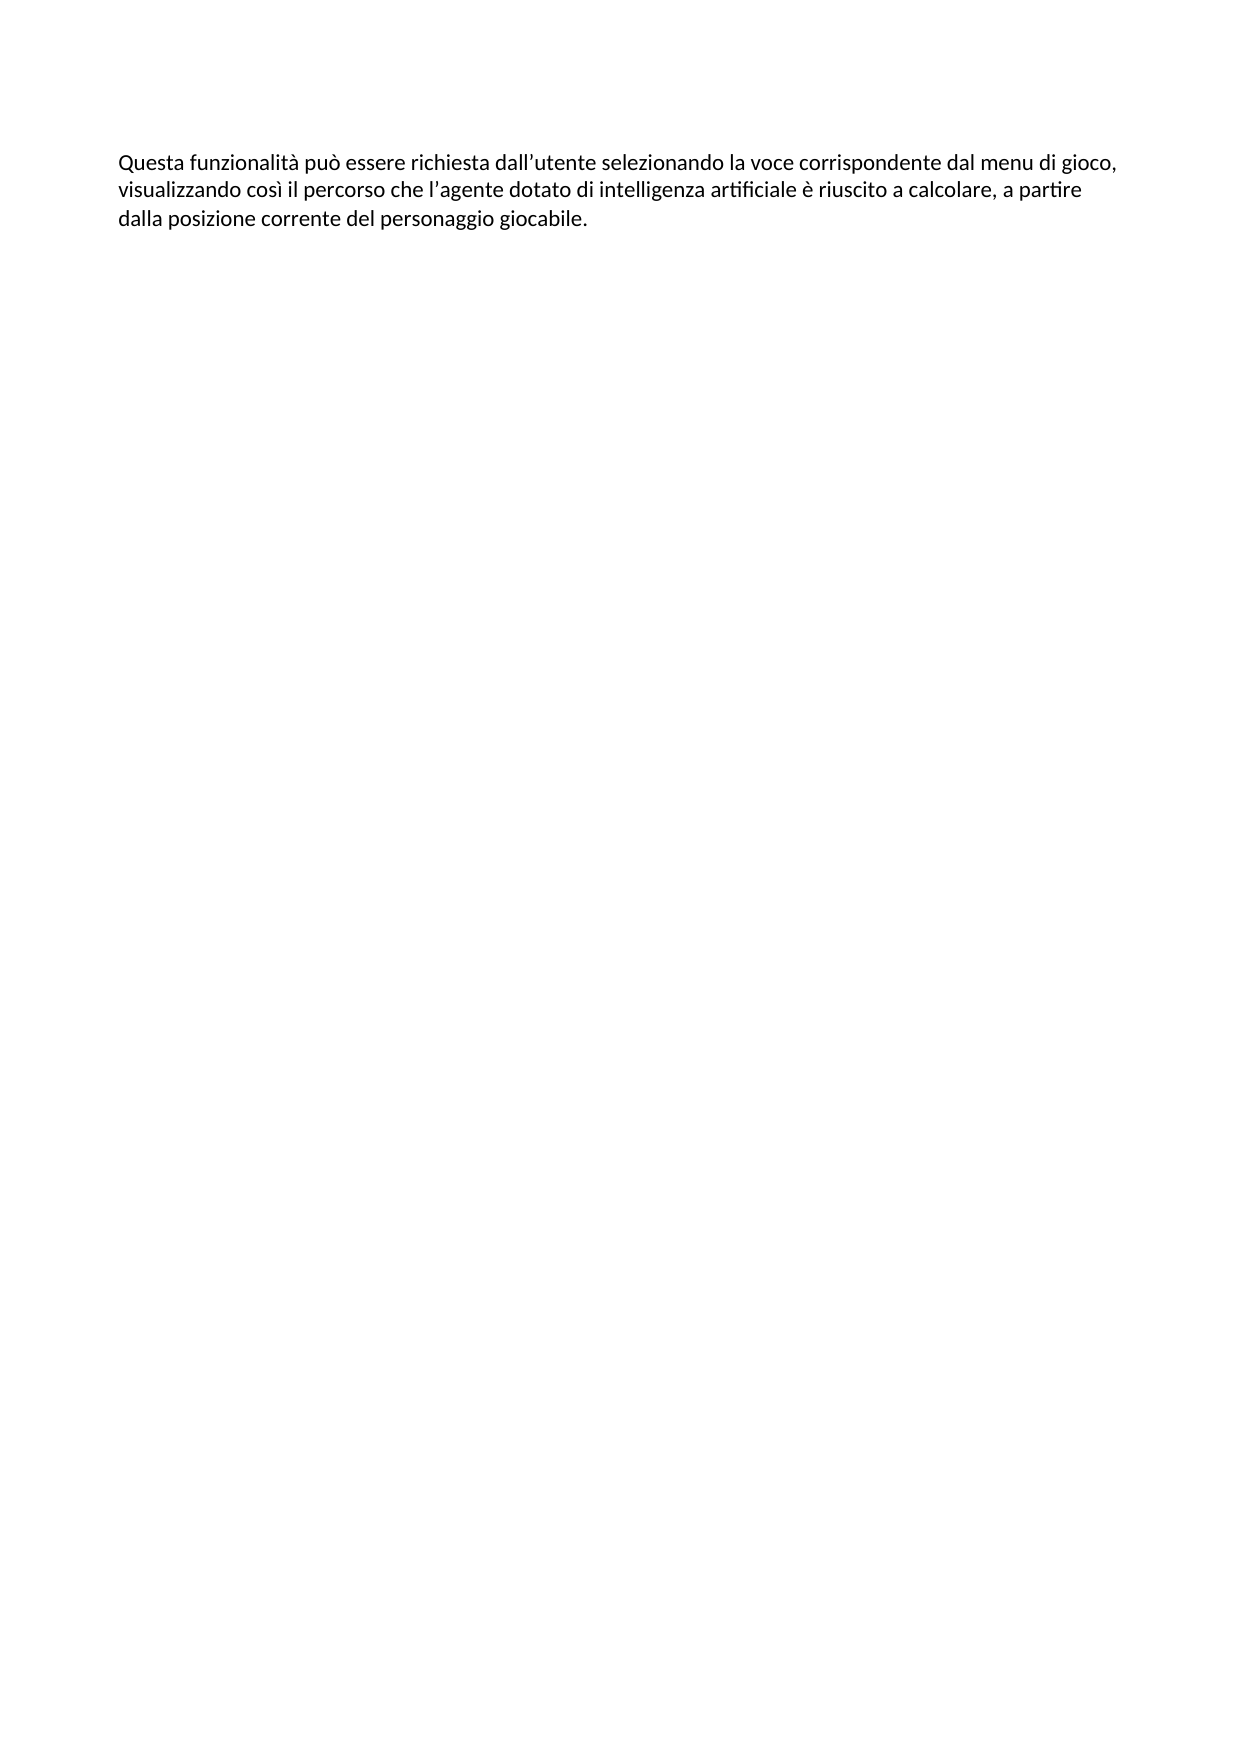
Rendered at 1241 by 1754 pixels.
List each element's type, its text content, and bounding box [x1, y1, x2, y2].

text Questa funzionalità può essere richiesta dall’utente selezionando la voce corrispondente dal menu di gioco, visualizzando così il percorso che l’agente dotato di intelligenza artificiale è riuscito a calcolare, a partire dalla posizione corrente del personaggio giocabile. [118, 148, 1122, 232]
